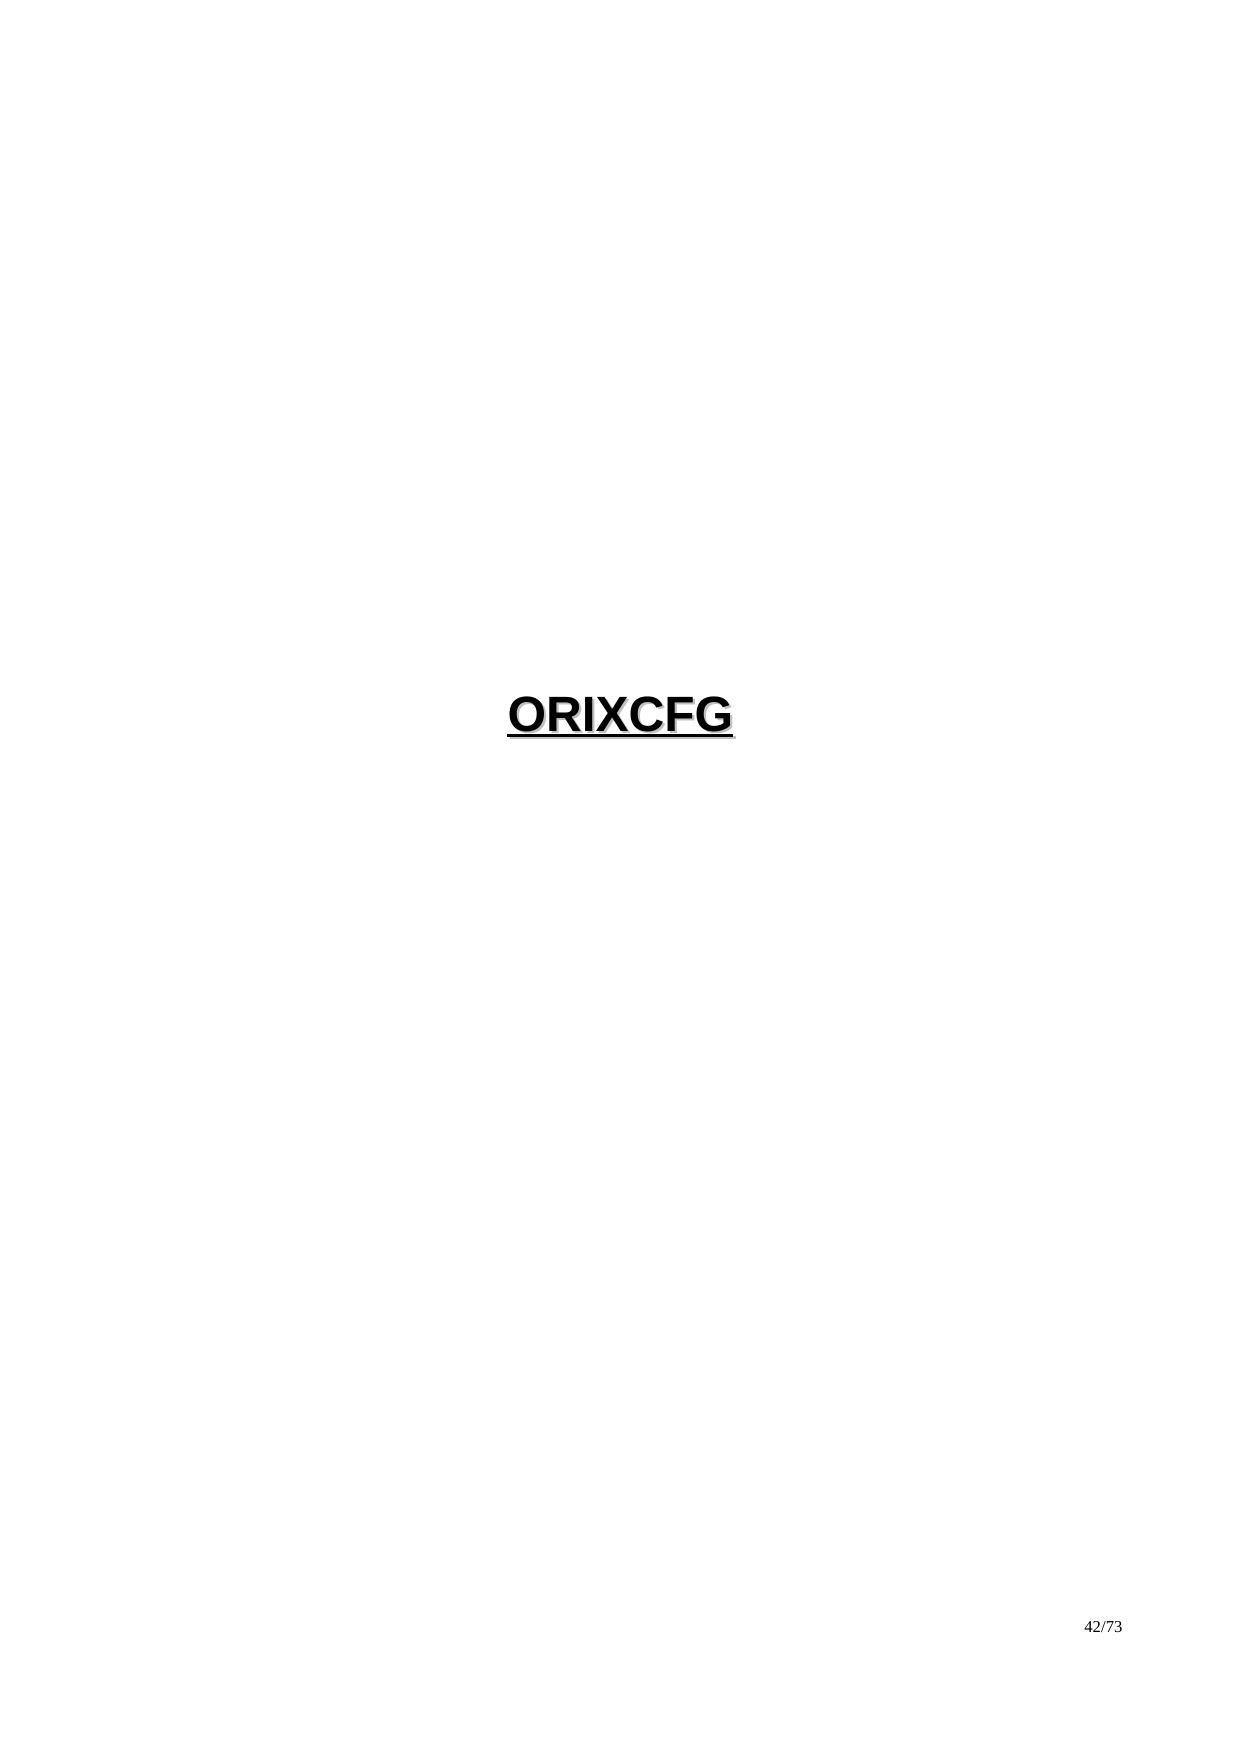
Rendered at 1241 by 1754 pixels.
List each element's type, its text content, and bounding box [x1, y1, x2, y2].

subtitle ORIXCFG [118, 684, 1122, 742]
